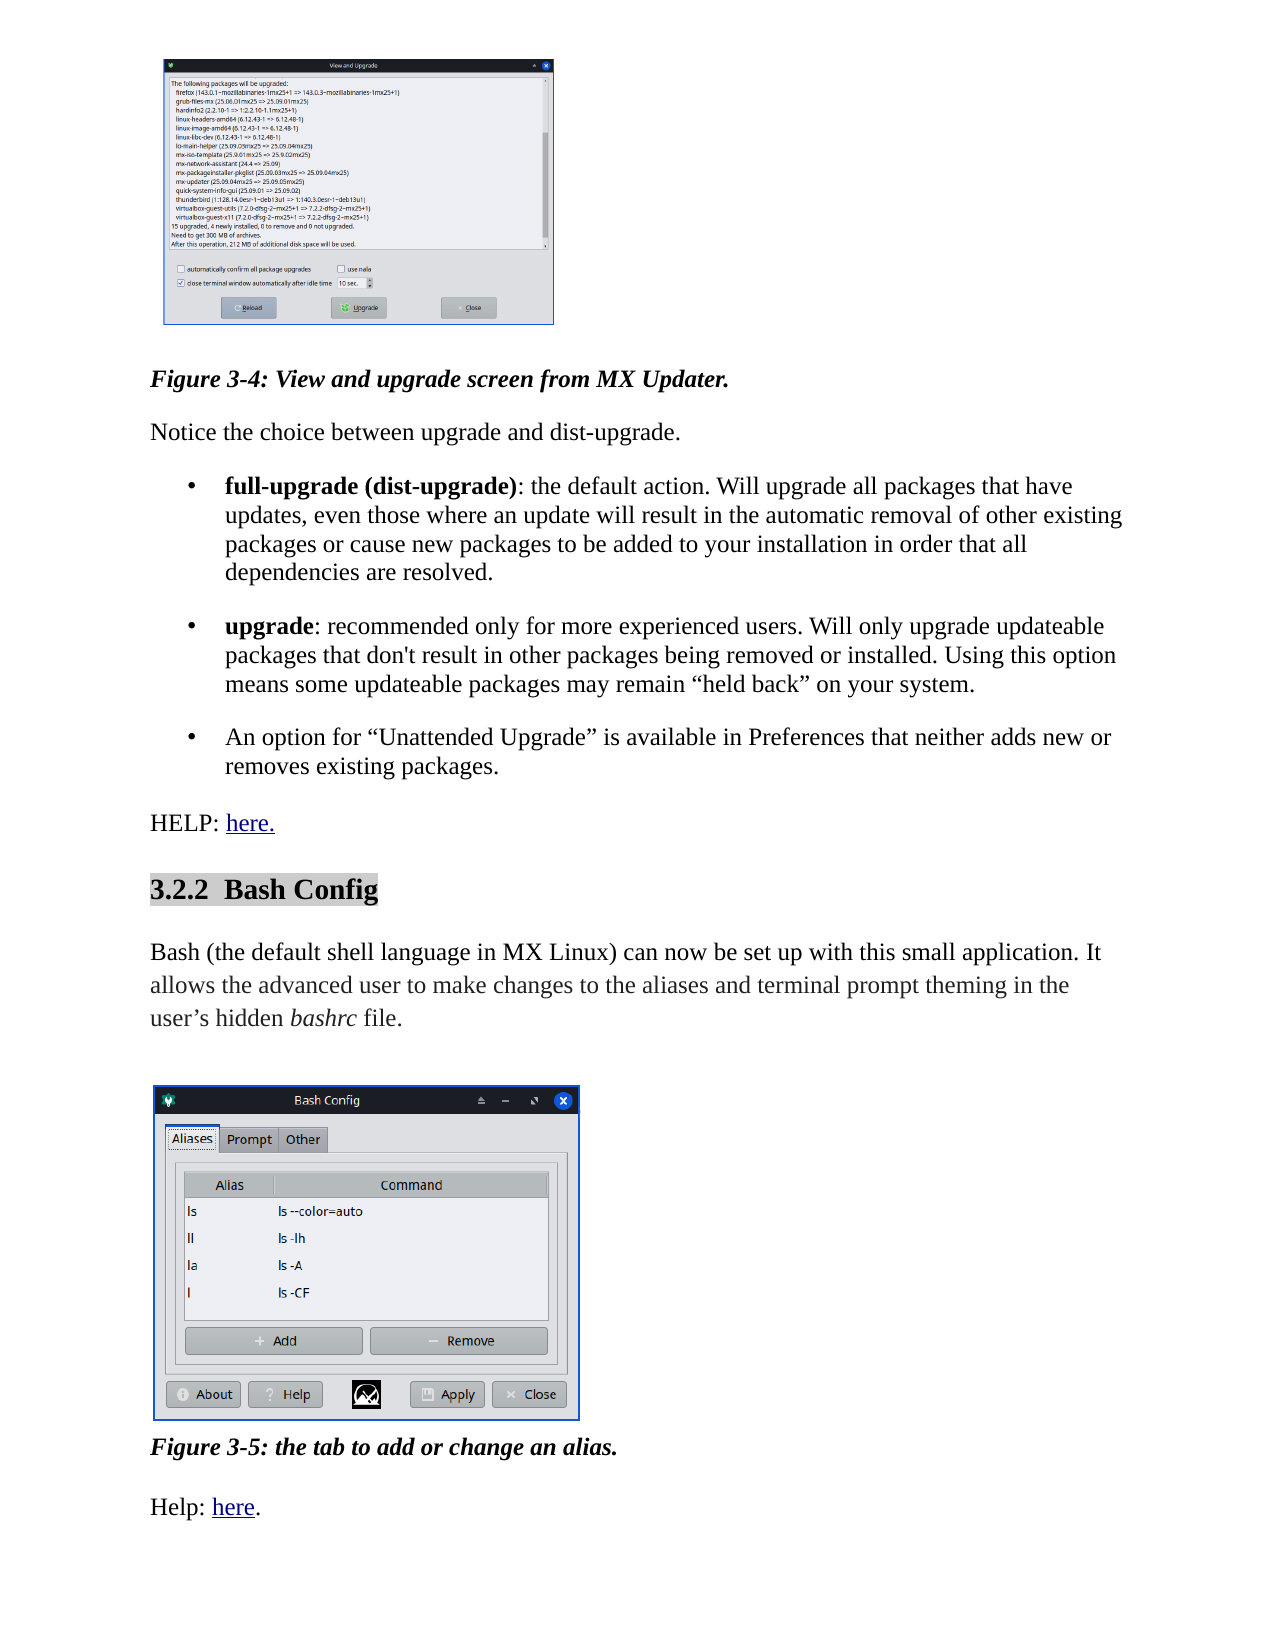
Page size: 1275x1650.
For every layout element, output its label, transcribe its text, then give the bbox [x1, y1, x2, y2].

text Notice the choice between upgrade and dist-upgrade. [150, 417, 1125, 446]
subtitle 3.2.2 Bash Config [150, 872, 1125, 906]
text Bash (the default shell language in MX Linux) can now be set up with this small application. It allows the advanced user to make changes to the aliases and terminal prompt theming in the user’s hidden bashrc file. [150, 937, 1125, 1032]
text Figure 3-5: the tab to add or change an alias. [150, 1432, 1125, 1461]
text Help: here. [150, 1492, 1125, 1521]
list An option for “Unattended Upgrade” is available in Preferences that neither adds new or removes existing packages. [187, 722, 1125, 780]
list upgrade: recommended only for more experienced users. Will only upgrade updateable packages that don't result in other packages being removed or installed. Using this option means some updateable packages may remain “held back” on your system. [187, 611, 1125, 697]
list full-upgrade (dist-upgrade): the default action. Will upgrade all packages that have updates, even those where an update will result in the automatic removal of other existing packages or cause new packages to be added to your installation in order that all dependencies are resolved. [187, 471, 1125, 586]
text Figure 3-4: View and upgrade screen from MX Updater. [150, 364, 1125, 392]
picture [150, 1085, 582, 1423]
picture [162, 59, 555, 326]
text HELP: here. [150, 808, 1125, 837]
